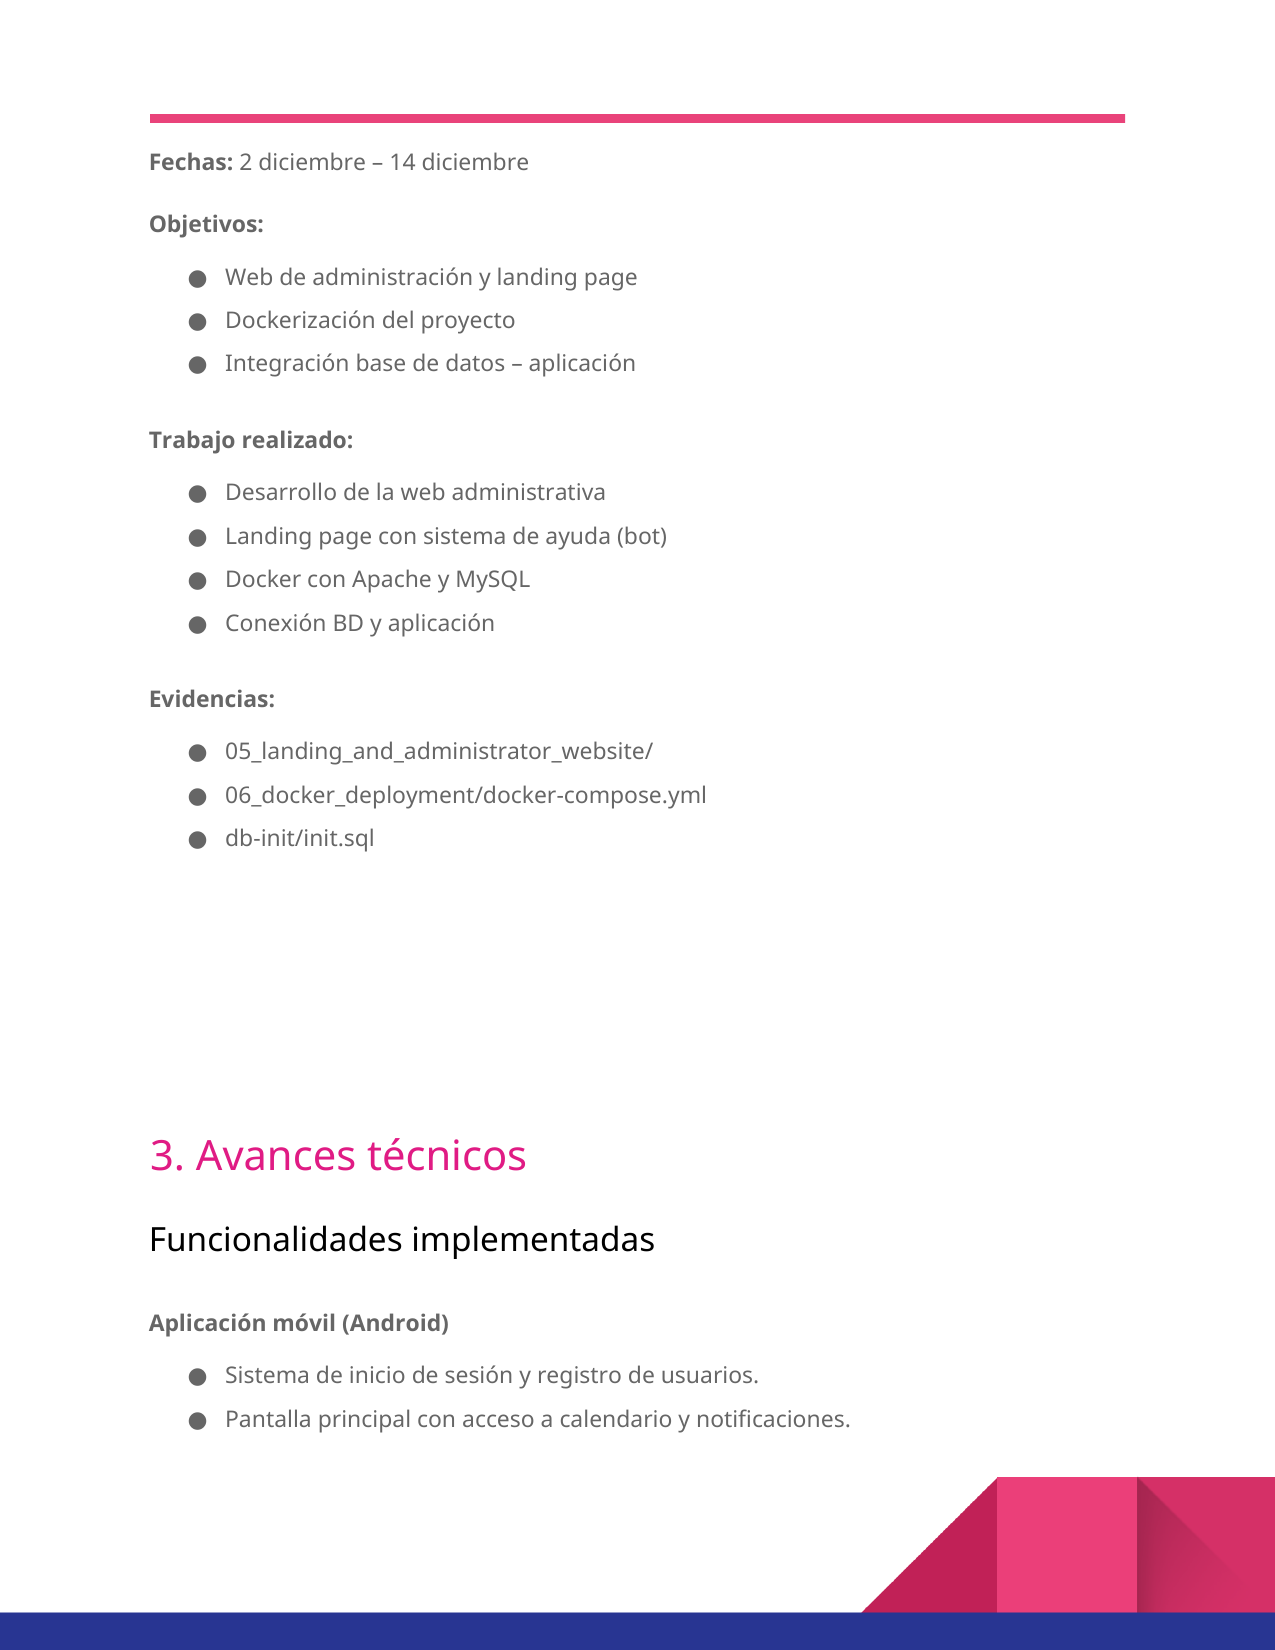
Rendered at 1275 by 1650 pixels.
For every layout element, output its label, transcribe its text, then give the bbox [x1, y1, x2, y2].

picture [150, 114, 1125, 123]
list db-init/init.sql [187, 822, 1125, 853]
subtitle Evidencias: [148, 683, 1125, 714]
subtitle Funcionalidades implementadas Aplicación móvil (Android) [148, 1216, 1125, 1338]
list Pantalla principal con acceso a calendario y notificaciones. [187, 1402, 1125, 1434]
list Sistema de inicio de sesión y registro de usuarios. [187, 1359, 1125, 1390]
list Dockerización del proyecto [187, 304, 1125, 335]
list Landing page con sistema de ayuda (bot) [187, 519, 1125, 551]
list 05_landing_and_administrator_website/ [187, 735, 1125, 767]
picture [0, 1475, 1275, 1650]
list Web de administración y landing page [187, 260, 1125, 292]
list 06_docker_deployment/docker-compose.yml [187, 779, 1125, 810]
subtitle 3. Avances técnicos [150, 1126, 1125, 1183]
list Desarrollo de la web administrativa [187, 476, 1125, 507]
subtitle Fechas: 2 diciembre – 14 diciembre Objetivos: [148, 146, 1125, 239]
list Conexión BD y aplicación [187, 606, 1125, 638]
list Integración base de datos – aplicación [187, 347, 1125, 378]
list Docker con Apache y MySQL [187, 563, 1125, 594]
subtitle Trabajo realizado: [148, 424, 1125, 455]
